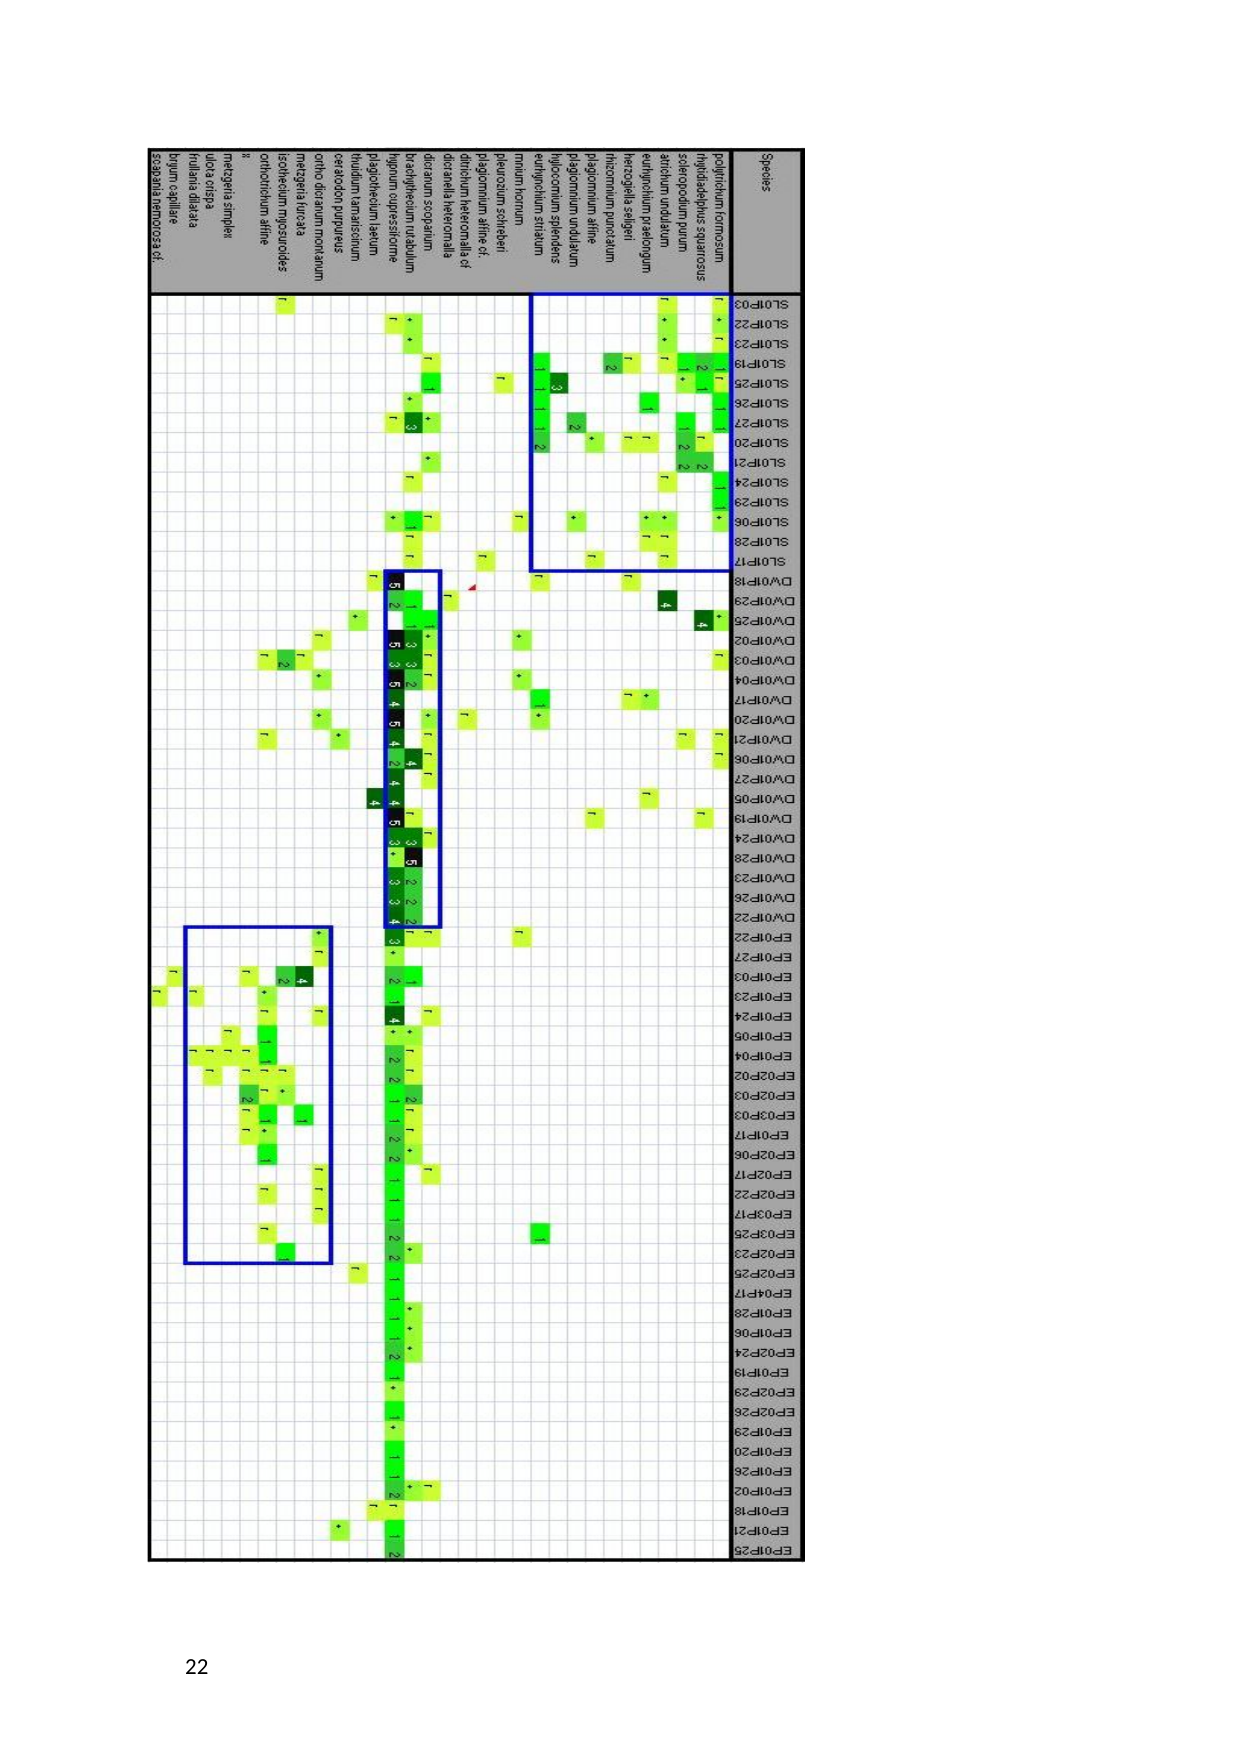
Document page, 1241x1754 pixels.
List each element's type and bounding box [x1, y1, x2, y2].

picture [147, 147, 805, 1563]
